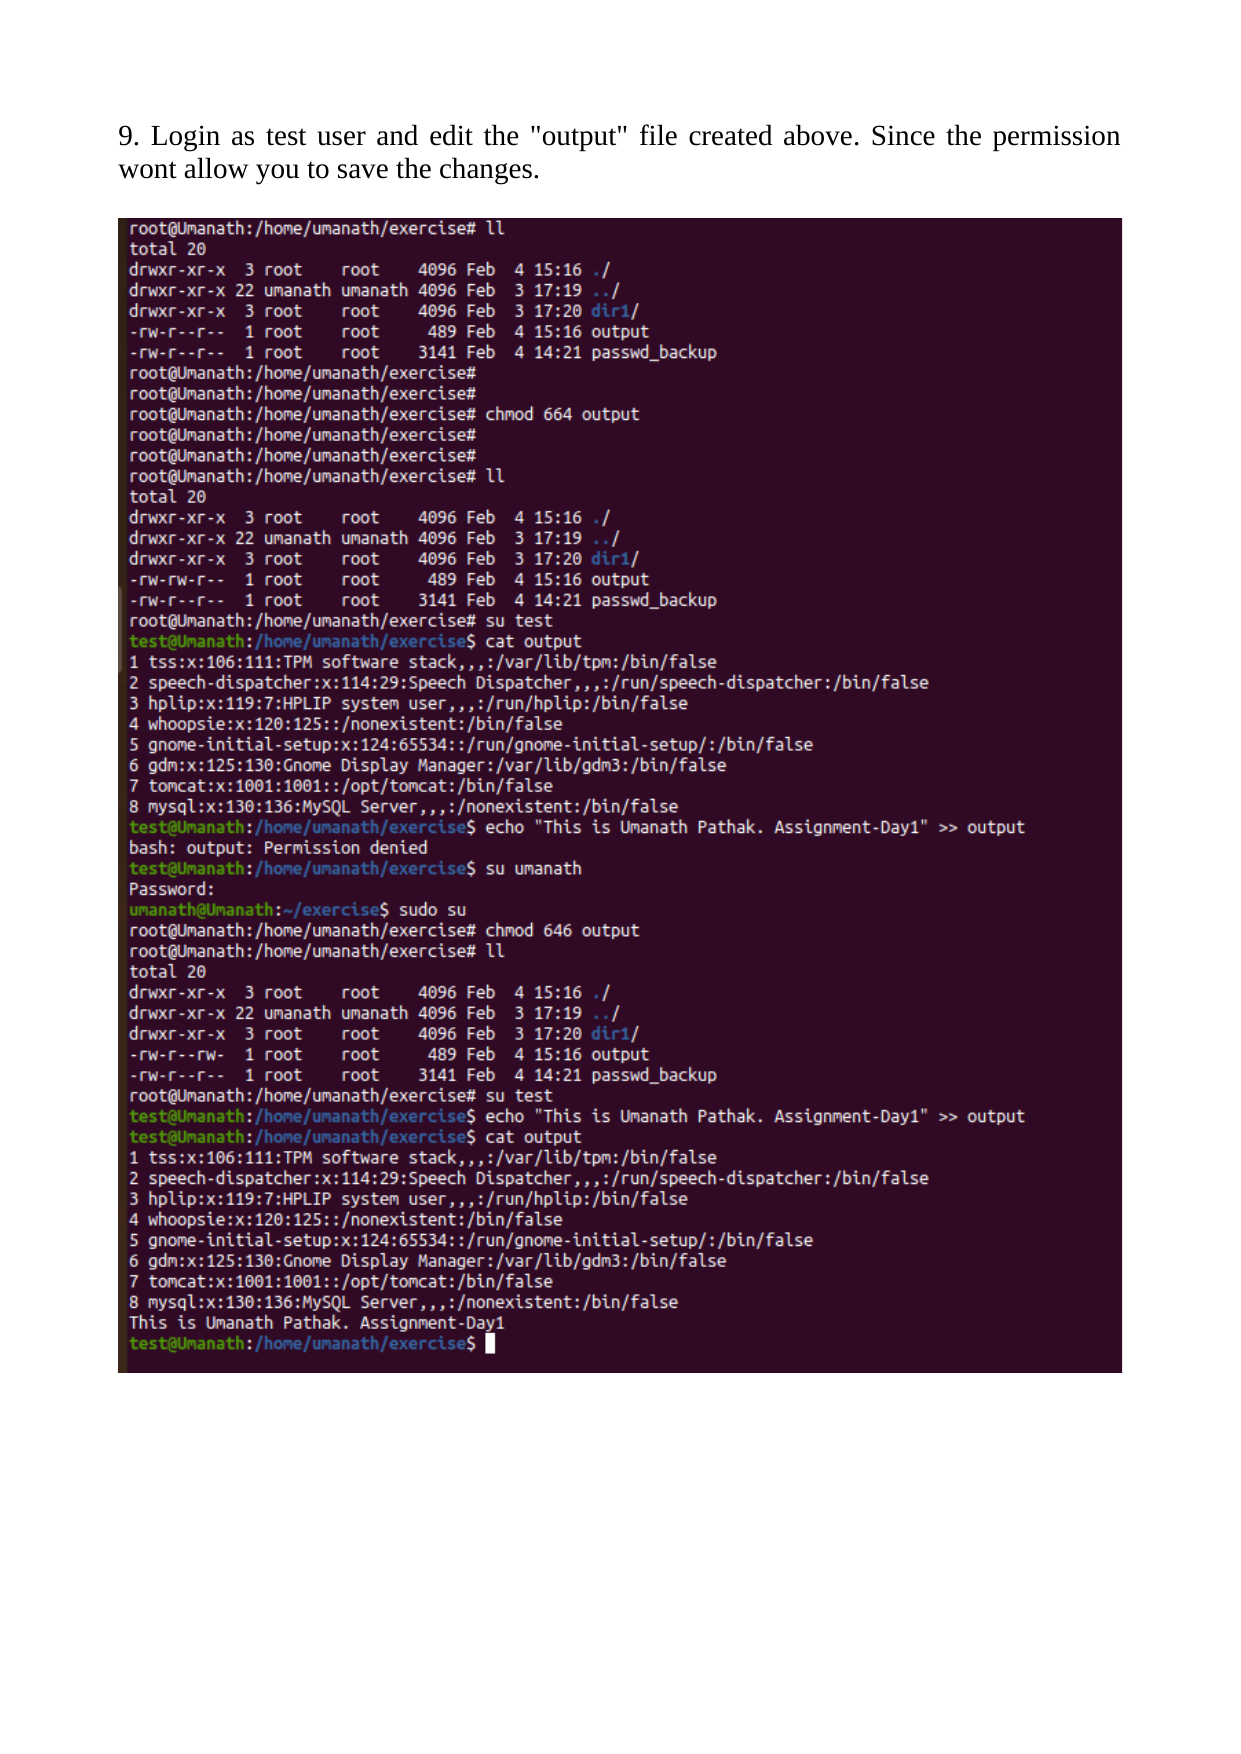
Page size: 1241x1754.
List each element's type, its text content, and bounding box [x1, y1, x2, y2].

picture [118, 218, 1123, 1373]
text 9. Login as test user and edit the "output" file created above. Since the permission wont allow you to save the changes. [118, 118, 1122, 185]
